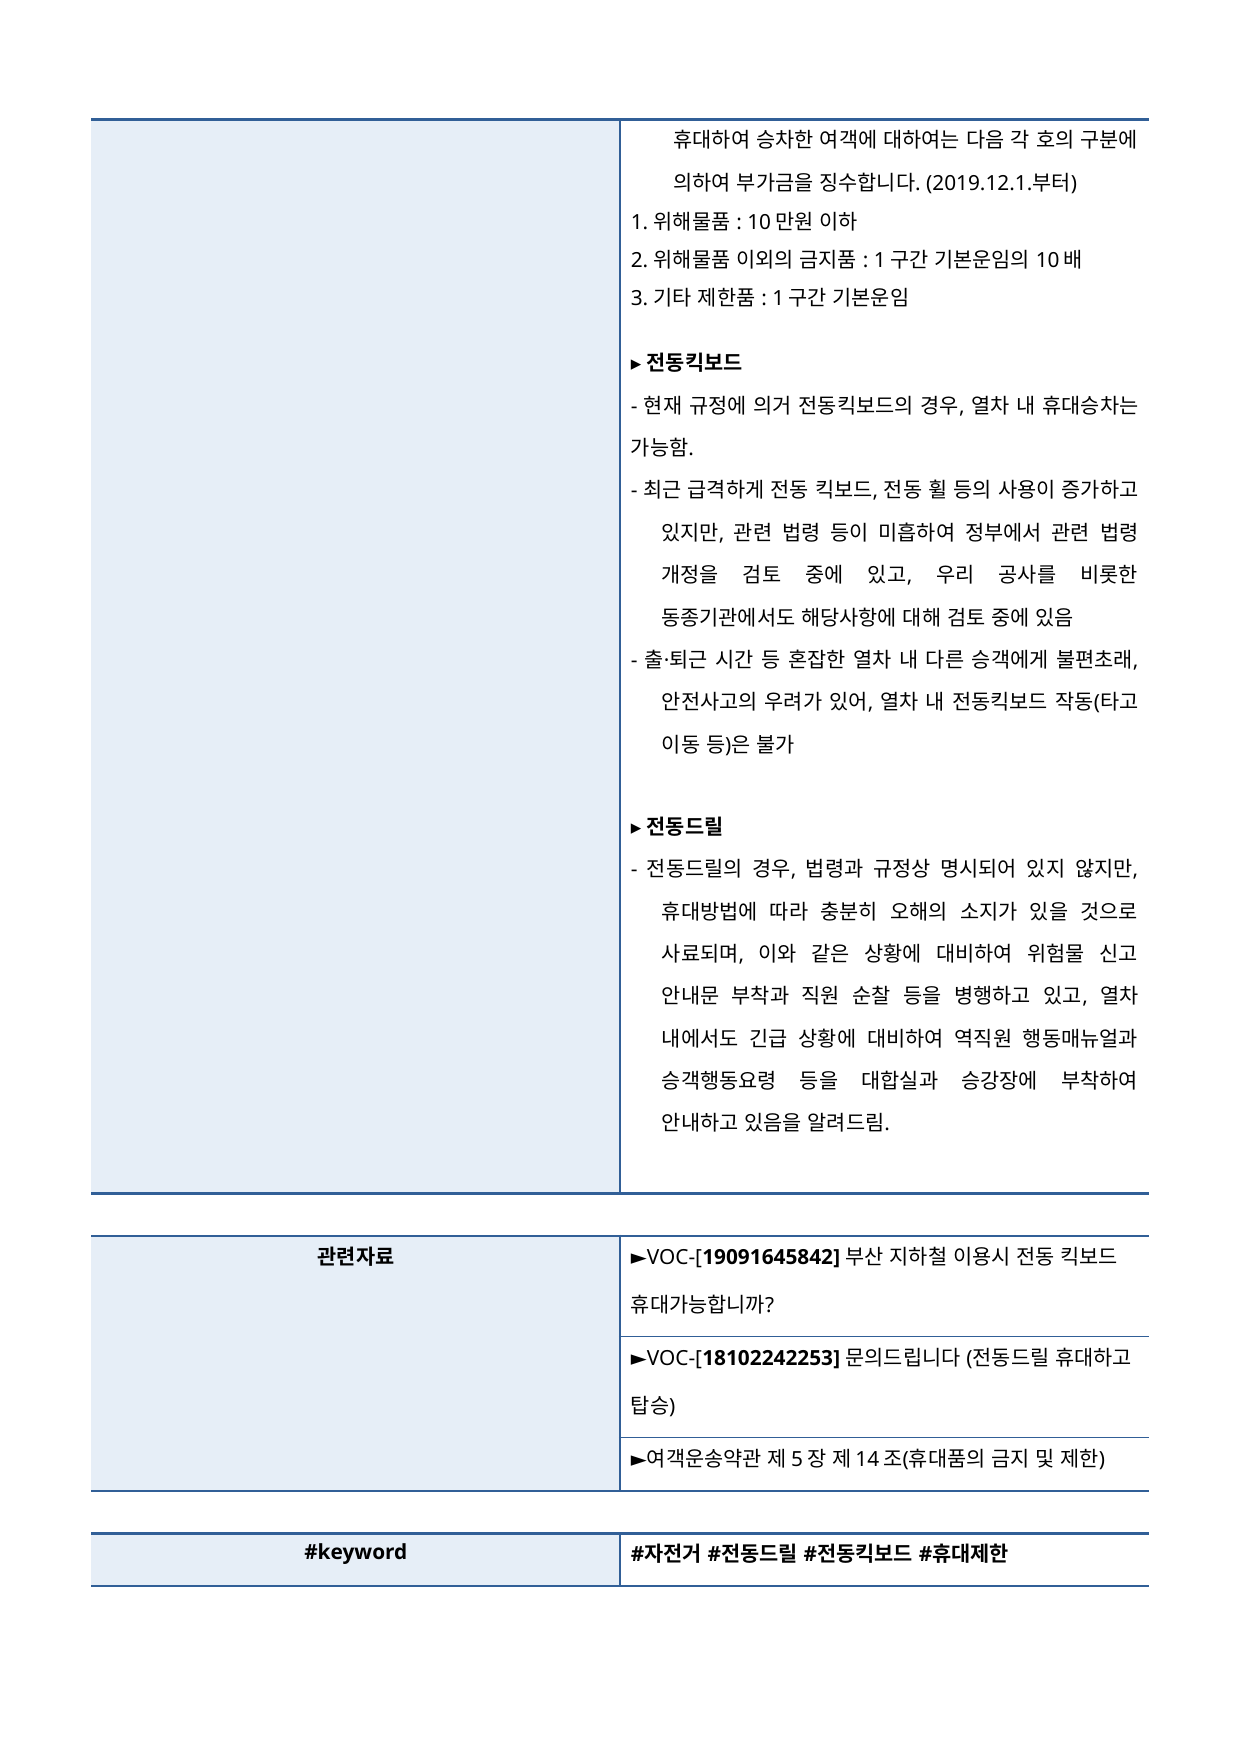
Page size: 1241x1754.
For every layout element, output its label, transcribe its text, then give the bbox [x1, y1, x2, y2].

table_header #keyword [91, 1535, 619, 1585]
table_cell ►VOC-[18102242253] 문의드립니다 (전동드릴 휴대하고 탑승) [621, 1337, 1149, 1437]
table_header #자전거 #전동드릴 #전동킥보드 #휴대제한 [621, 1535, 1149, 1585]
table_header 휴대하여 승차한 여객에 대하여는 다음 각 호의 구분에 의하여 부가금을 징수합니다. (2019.12.1.부터) 1. 위해물품 : 10만원 이하 2. 위해물품 이외의 금지품 : 1구간 기본운임의 10배 3. 기타 제한품 : 1구간 기본운임 ▸ 전동킥보드 - 현재 규정에 의거 전동킥보드의 경우, 열차 내 휴대승차는 가능함. - 최근 급격하게 전동 킥보드, 전동 휠 등의 사용이 증가하고 있지만, 관련 법령 등이 미흡하여 정부에서 관련 법령 개정을 검토 중에 있고, 우리 공사를 비롯한 동종기관에서도 해당사항에 대해 검토 중에 있음 - 출·퇴근 시간 등 혼잡한 열차 내 다른 승객에게 불편초래, 안전사고의 우려가 있어, 열차 내 전동킥보드 작동(타고 이동 등)은 불가 ▸ 전동드릴 - 전동드릴의 경우, 법령과 규정상 명시되어 있지 않지만, 휴대방법에 따라 충분히 오해의 소지가 있을 것으로 사료되며, 이와 같은 상황에 대비하여 위험물 신고 안내문 부착과 직원 순찰 등을 병행하고 있고, 열차 내에서도 긴급 상황에 대비하여 역직원 행동매뉴얼과 승객행동요령 등을 대합실과 승강장에 부착하여 안내하고 있음을 알려드림. [621, 121, 1149, 1192]
table_header ►VOC-[19091645842] 부산 지하철 이용시 전동 킥보드 휴대가능합니까? [621, 1237, 1149, 1336]
table_header [91, 121, 619, 1192]
table_header 관련자료 [91, 1237, 619, 1490]
table_cell ►여객운송약관 제5장 제14조(휴대품의 금지 및 제한) [621, 1438, 1149, 1490]
